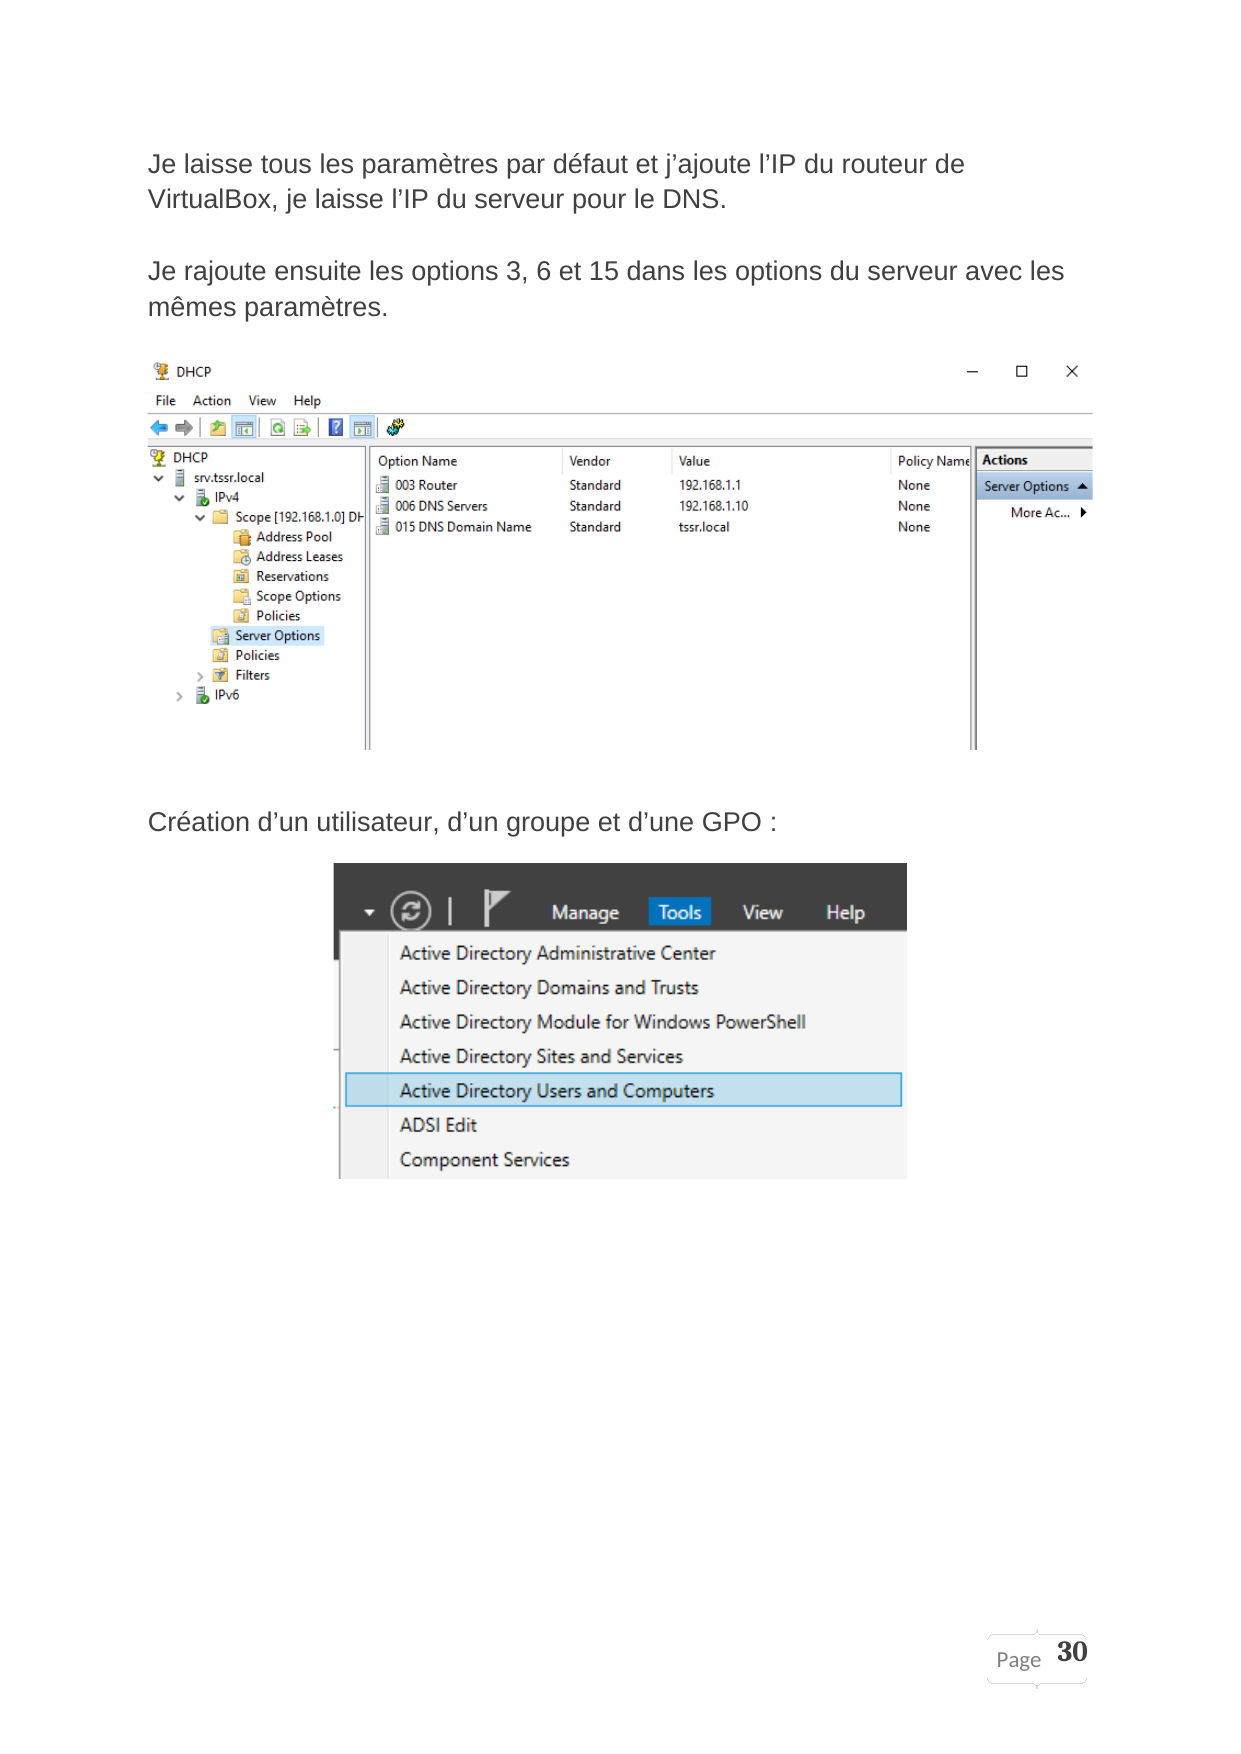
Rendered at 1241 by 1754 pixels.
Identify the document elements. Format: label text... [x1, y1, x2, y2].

text Je laisse tous les paramètres par défaut et j’ajoute l’IP du routeur de VirtualBox, je laisse l’IP du serveur pour le DNS. Je rajoute ensuite les options 3, 6 et 15 dans les options du serveur avec les mêmes paramètres. [148, 148, 1093, 358]
picture [147, 358, 1093, 750]
text [148, 750, 1093, 781]
text Création d’un utilisateur, d’un groupe et d’une GPO : [148, 806, 1093, 838]
picture [333, 863, 907, 1179]
